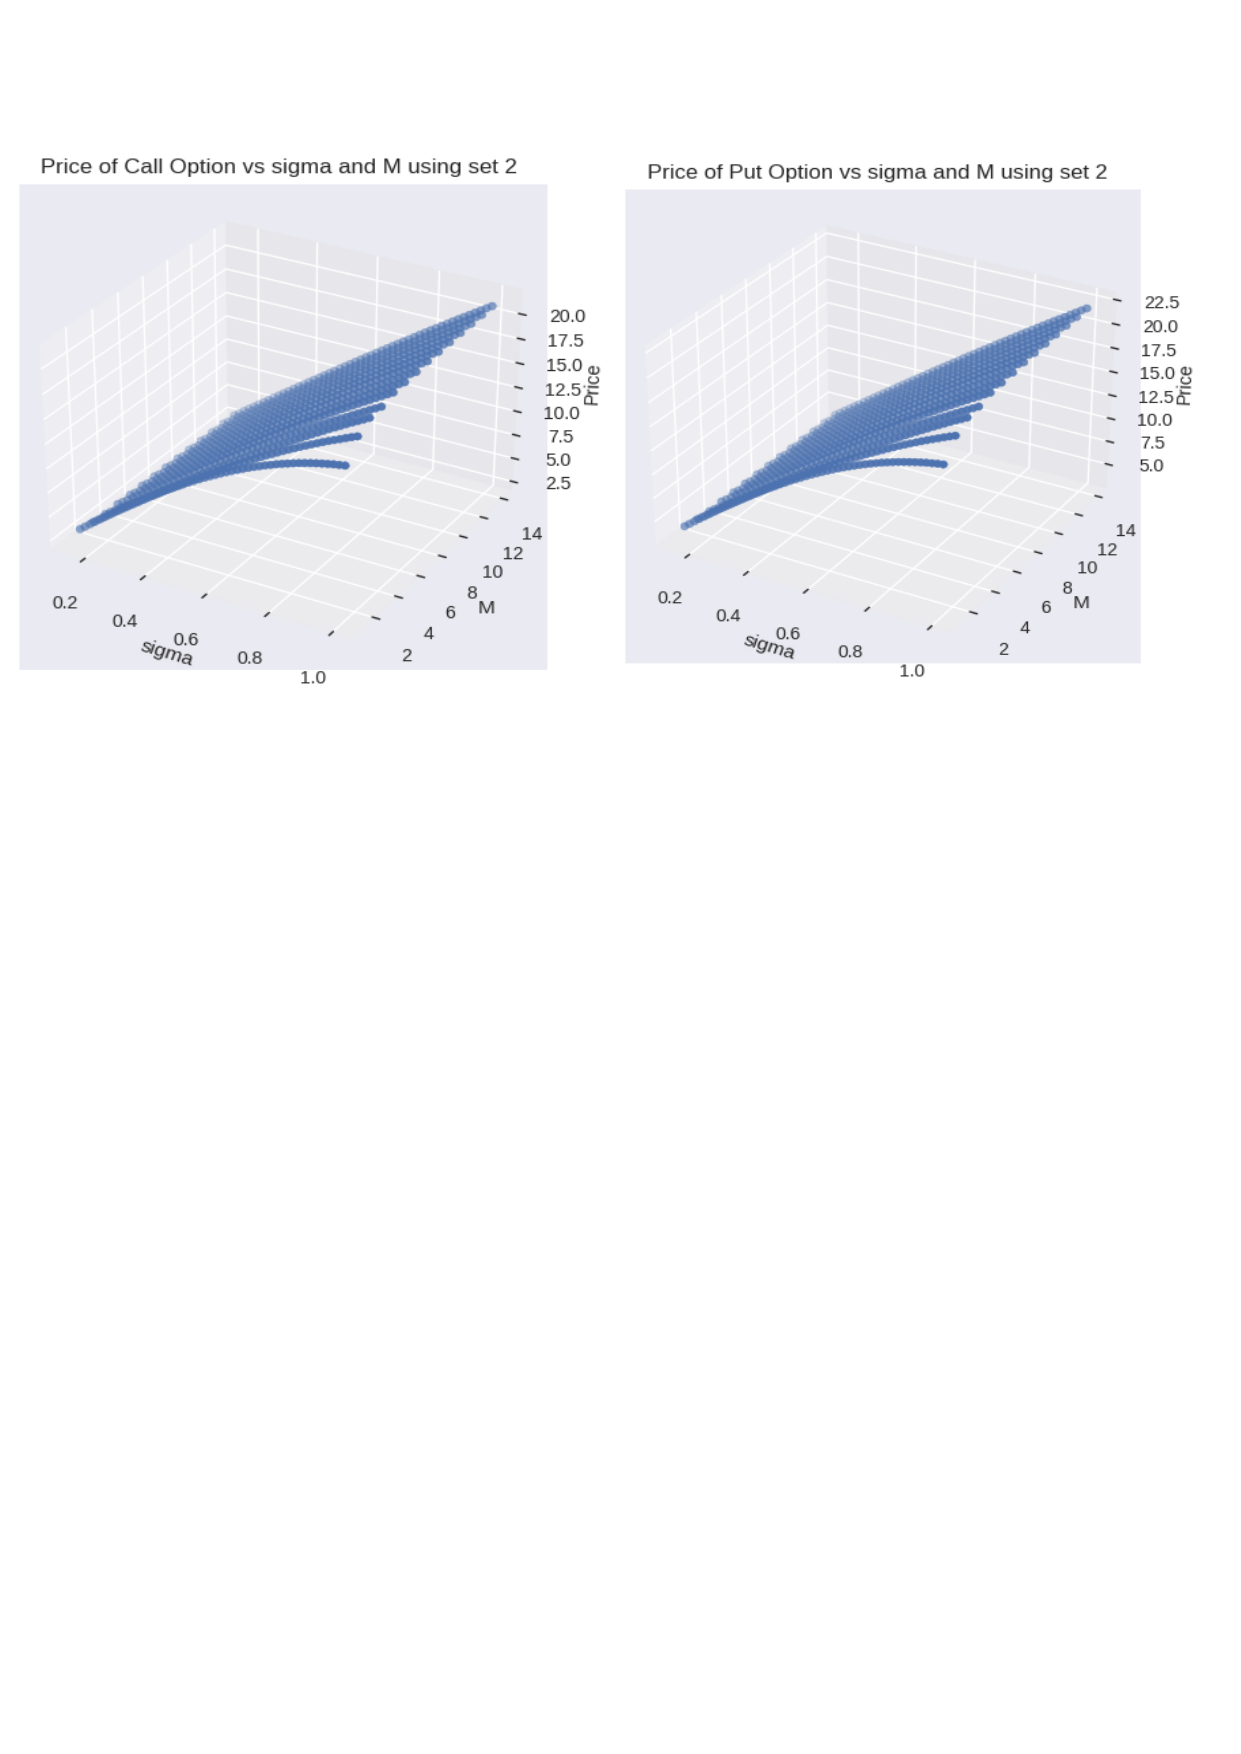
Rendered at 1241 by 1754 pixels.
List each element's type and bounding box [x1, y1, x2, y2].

picture [19, 150, 606, 686]
picture [625, 156, 1198, 679]
